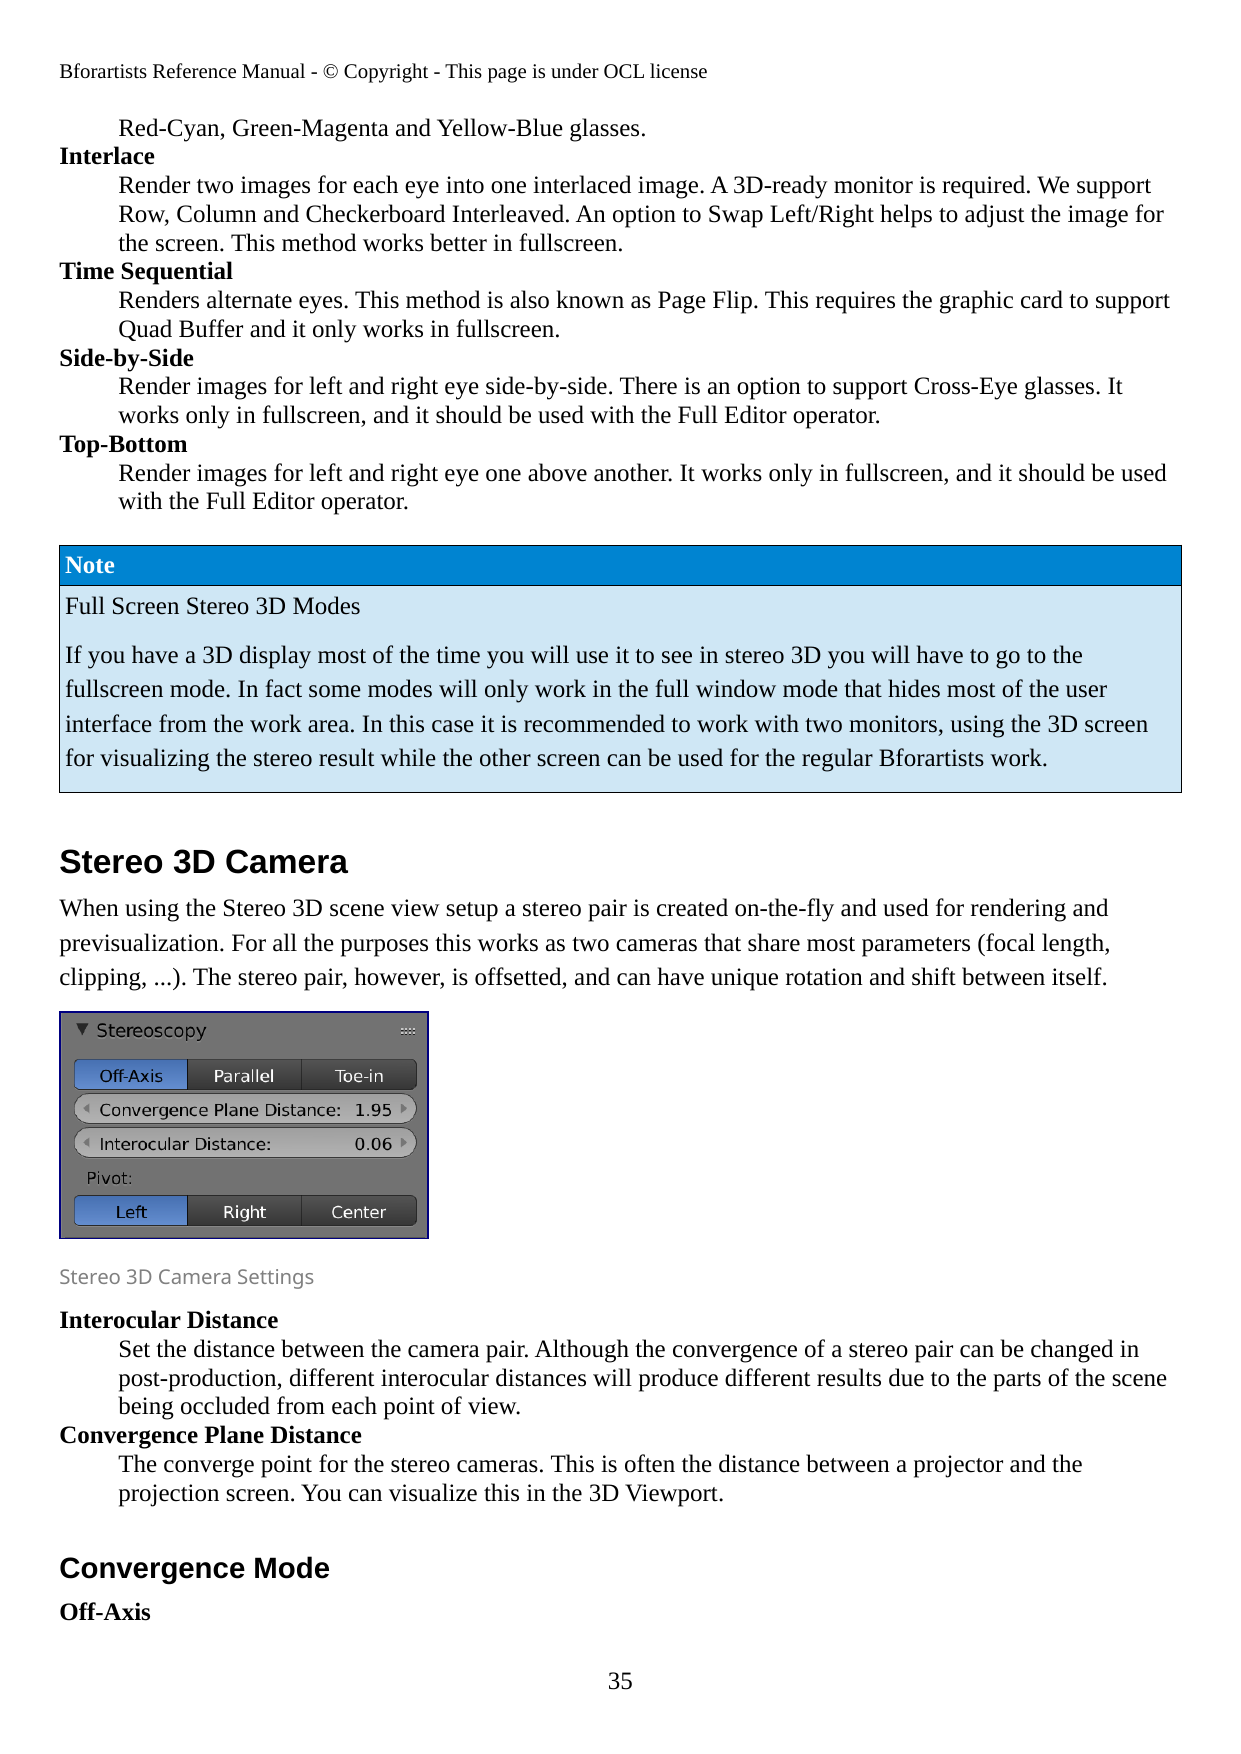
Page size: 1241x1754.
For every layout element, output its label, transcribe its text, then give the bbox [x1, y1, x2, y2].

table_header Note [60, 546, 1181, 585]
text Stereo 3D Camera Settings [59, 1259, 1181, 1291]
list Render images for left and right eye side-by-side. There is an option to support Cross-Eye glasses. It works only in fullscreen, and it should be used with the Full Editor operator. [118, 371, 1181, 429]
list Render two images for each eye into one interlaced image. A 3D-ready monitor is required. We support Row, Column and Checkerboard Interleaved. An option to Swap Left/Right helps to adjust the image for the screen. This method works better in fullscreen. [118, 170, 1181, 256]
subtitle Convergence Mode [59, 1551, 1181, 1584]
subtitle Top-Bottom [59, 429, 1181, 458]
subtitle Off-Axis [59, 1597, 1181, 1626]
list Red-Cyan, Green-Magenta and Yellow-Blue glasses. [118, 113, 1181, 141]
text When using the Stereo 3D scene view setup a stereo pair is created on-the-fly and used for rendering and previsualization. For all the purposes this works as two cameras that share most parameters (focal length, clipping, ...). The stereo pair, however, is offsetted, and can have unique rotation and shift between itself. [59, 893, 1181, 991]
subtitle Time Sequential [59, 256, 1181, 285]
picture [61, 1013, 427, 1238]
subtitle Side-by-Side [59, 343, 1181, 371]
subtitle Convergence Plane Distance [59, 1420, 1181, 1449]
list Renders alternate eyes. This method is also known as Page Flip. This requires the graphic card to support Quad Buffer and it only works in fullscreen. [118, 285, 1181, 343]
subtitle Interlace [59, 141, 1181, 170]
subtitle Interocular Distance [59, 1305, 1181, 1334]
list The converge point for the stereo cameras. This is often the distance between a projector and the projection screen. You can visualize this in the 3D Viewport. [118, 1449, 1181, 1506]
subtitle Stereo 3D Camera [59, 842, 1181, 881]
list Render images for left and right eye one above another. It works only in fullscreen, and it should be used with the Full Editor operator. [118, 458, 1181, 515]
list Set the distance between the camera pair. Although the convergence of a stereo pair can be changed in post-production, different interocular distances will produce different results due to the parts of the scene being occluded from each point of view. [118, 1334, 1181, 1420]
table_cell Full Screen Stereo 3D Modes If you have a 3D display most of the time you will use it to see in stereo 3D you will have to go to the fullscreen mode. In fact some modes will only work in the full window mode that hides most of the user interface from the work area. In this case it is recommended to work with two monitors, using the 3D screen for visualizing the stereo result while the other screen can be used for the regular Bforartists work. [60, 586, 1181, 792]
